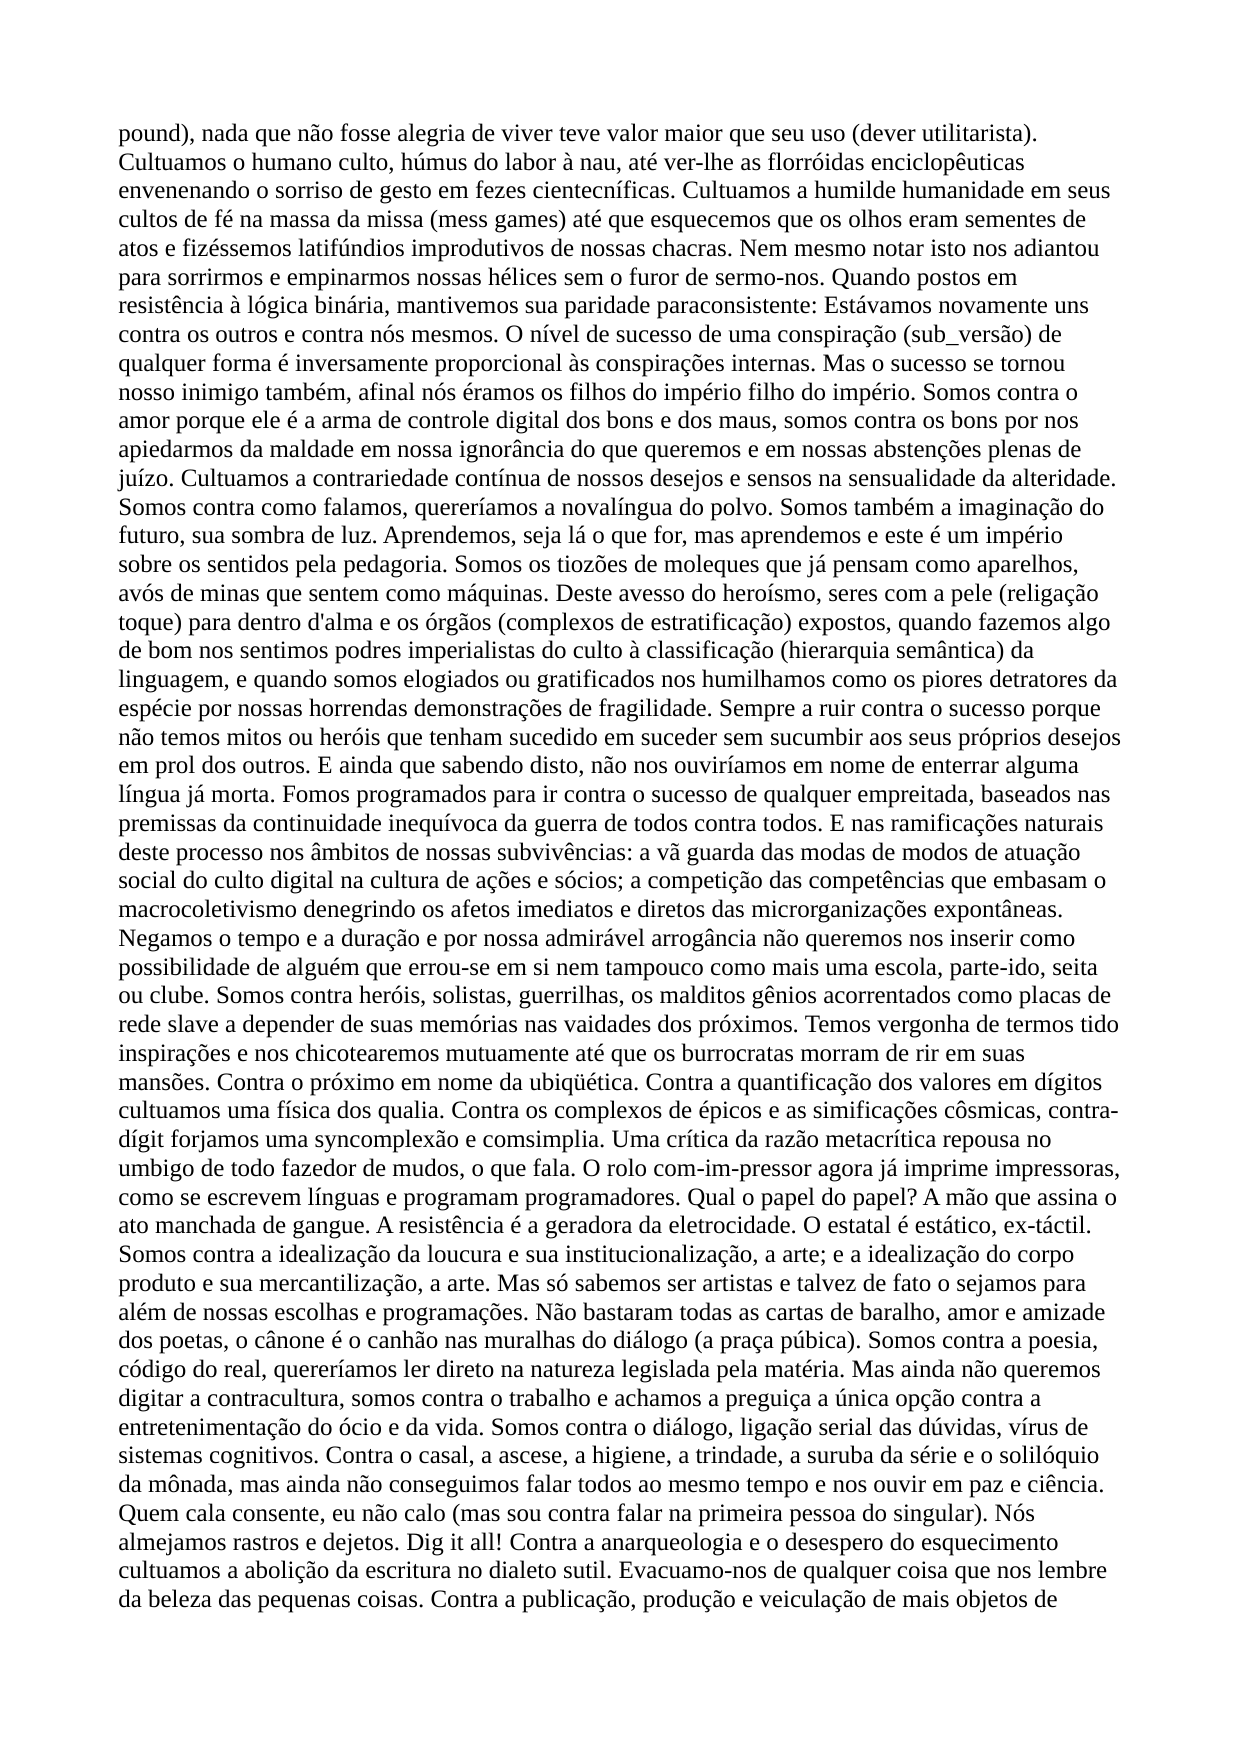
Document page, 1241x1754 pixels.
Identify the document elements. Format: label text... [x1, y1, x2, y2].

text pound), nada que não fosse alegria de viver teve valor maior que seu uso (dever utilitarista). Cultuamos o humano culto, húmus do labor à nau, até ver-lhe as florróidas enciclopêuticas envenenando o sorriso de gesto em fezes cientecníficas. Cultuamos a humilde humanidade em seus cultos de fé na massa da missa (mess games) até que esquecemos que os olhos eram sementes de atos e fizéssemos latifúndios improdutivos de nossas chacras. Nem mesmo notar isto nos adiantou para sorrirmos e empinarmos nossas hélices sem o furor de sermo-nos. Quando postos em resistência à lógica binária, mantivemos sua paridade paraconsistente: Estávamos novamente uns contra os outros e contra nós mesmos. O nível de sucesso de uma conspiração (sub_versão) de qualquer forma é inversamente proporcional às conspirações internas. Mas o sucesso se tornou nosso inimigo também, afinal nós éramos os filhos do império filho do império. Somos contra o amor porque ele é a arma de controle digital dos bons e dos maus, somos contra os bons por nos apiedarmos da maldade em nossa ignorância do que queremos e em nossas abstenções plenas de juízo. Cultuamos a contrariedade contínua de nossos desejos e sensos na sensualidade da alteridade. Somos contra como falamos, quereríamos a novalíngua do polvo. Somos também a imaginação do futuro, sua sombra de luz. Aprendemos, seja lá o que for, mas aprendemos e este é um império sobre os sentidos pela pedagoria. Somos os tiozões de moleques que já pensam como aparelhos, avós de minas que sentem como máquinas. Deste avesso do heroísmo, seres com a pele (religação toque) para dentro d'alma e os órgãos (complexos de estratificação) expostos, quando fazemos algo de bom nos sentimos podres imperialistas do culto à classificação (hierarquia semântica) da linguagem, e quando somos elogiados ou gratificados nos humilhamos como os piores detratores da espécie por nossas horrendas demonstrações de fragilidade. Sempre a ruir contra o sucesso porque não temos mitos ou heróis que tenham sucedido em suceder sem sucumbir aos seus próprios desejos em prol dos outros. E ainda que sabendo disto, não nos ouviríamos em nome de enterrar alguma língua já morta. Fomos programados para ir contra o sucesso de qualquer empreitada, baseados nas premissas da continuidade inequívoca da guerra de todos contra todos. E nas ramificações naturais deste processo nos âmbitos de nossas subvivências: a vã guarda das modas de modos de atuação social do culto digital na cultura de ações e sócios; a competição das competências que embasam o macrocoletivismo denegrindo os afetos imediatos e diretos das microrganizações expontâneas. Negamos o tempo e a duração e por nossa admirável arrogância não queremos nos inserir como possibilidade de alguém que errou-se em si nem tampouco como mais uma escola, parte-ido, seita ou clube. Somos contra heróis, solistas, guerrilhas, os malditos gênios acorrentados como placas de rede slave a depender de suas memórias nas vaidades dos próximos. Temos vergonha de termos tido inspirações e nos chicotearemos mutuamente até que os burrocratas morram de rir em suas mansões. Contra o próximo em nome da ubiqüética. Contra a quantificação dos valores em dígitos cultuamos uma física dos qualia. Contra os complexos de épicos e as simificações côsmicas, contra-dígit forjamos uma syncomplexão e comsimplia. Uma crítica da razão metacrítica repousa no umbigo de todo fazedor de mudos, o que fala. O rolo com-im-pressor agora já imprime impressoras, como se escrevem línguas e programam programadores. Qual o papel do papel? A mão que assina o ato manchada de gangue. A resistência é a geradora da eletrocidade. O estatal é estático, ex-táctil. Somos contra a idealização da loucura e sua institucionalização, a arte; e a idealização do corpo produto e sua mercantilização, a arte. Mas só sabemos ser artistas e talvez de fato o sejamos para além de nossas escolhas e programações. Não bastaram todas as cartas de baralho, amor e amizade dos poetas, o cânone é o canhão nas muralhas do diálogo (a praça púbica). Somos contra a poesia, código do real, quereríamos ler direto na natureza legislada pela matéria. Mas ainda não queremos digitar a contracultura, somos contra o trabalho e achamos a preguiça a única opção contra a entretenimentação do ócio e da vida. Somos contra o diálogo, ligação serial das dúvidas, vírus de sistemas cognitivos. Contra o casal, a ascese, a higiene, a trindade, a suruba da série e o solilóquio da mônada, mas ainda não conseguimos falar todos ao mesmo tempo e nos ouvir em paz e ciência. Quem cala consente, eu não calo (mas sou contra falar na primeira pessoa do singular). Nós almejamos rastros e dejetos. Dig it all! Contra a anarqueologia e o desespero do esquecimento cultuamos a abolição da escritura no dialeto sutil. Evacuamo-nos de qualquer coisa que nos lembre da beleza das pequenas coisas. Contra a publicação, produção e veiculação de mais objetos de [118, 118, 1122, 1613]
